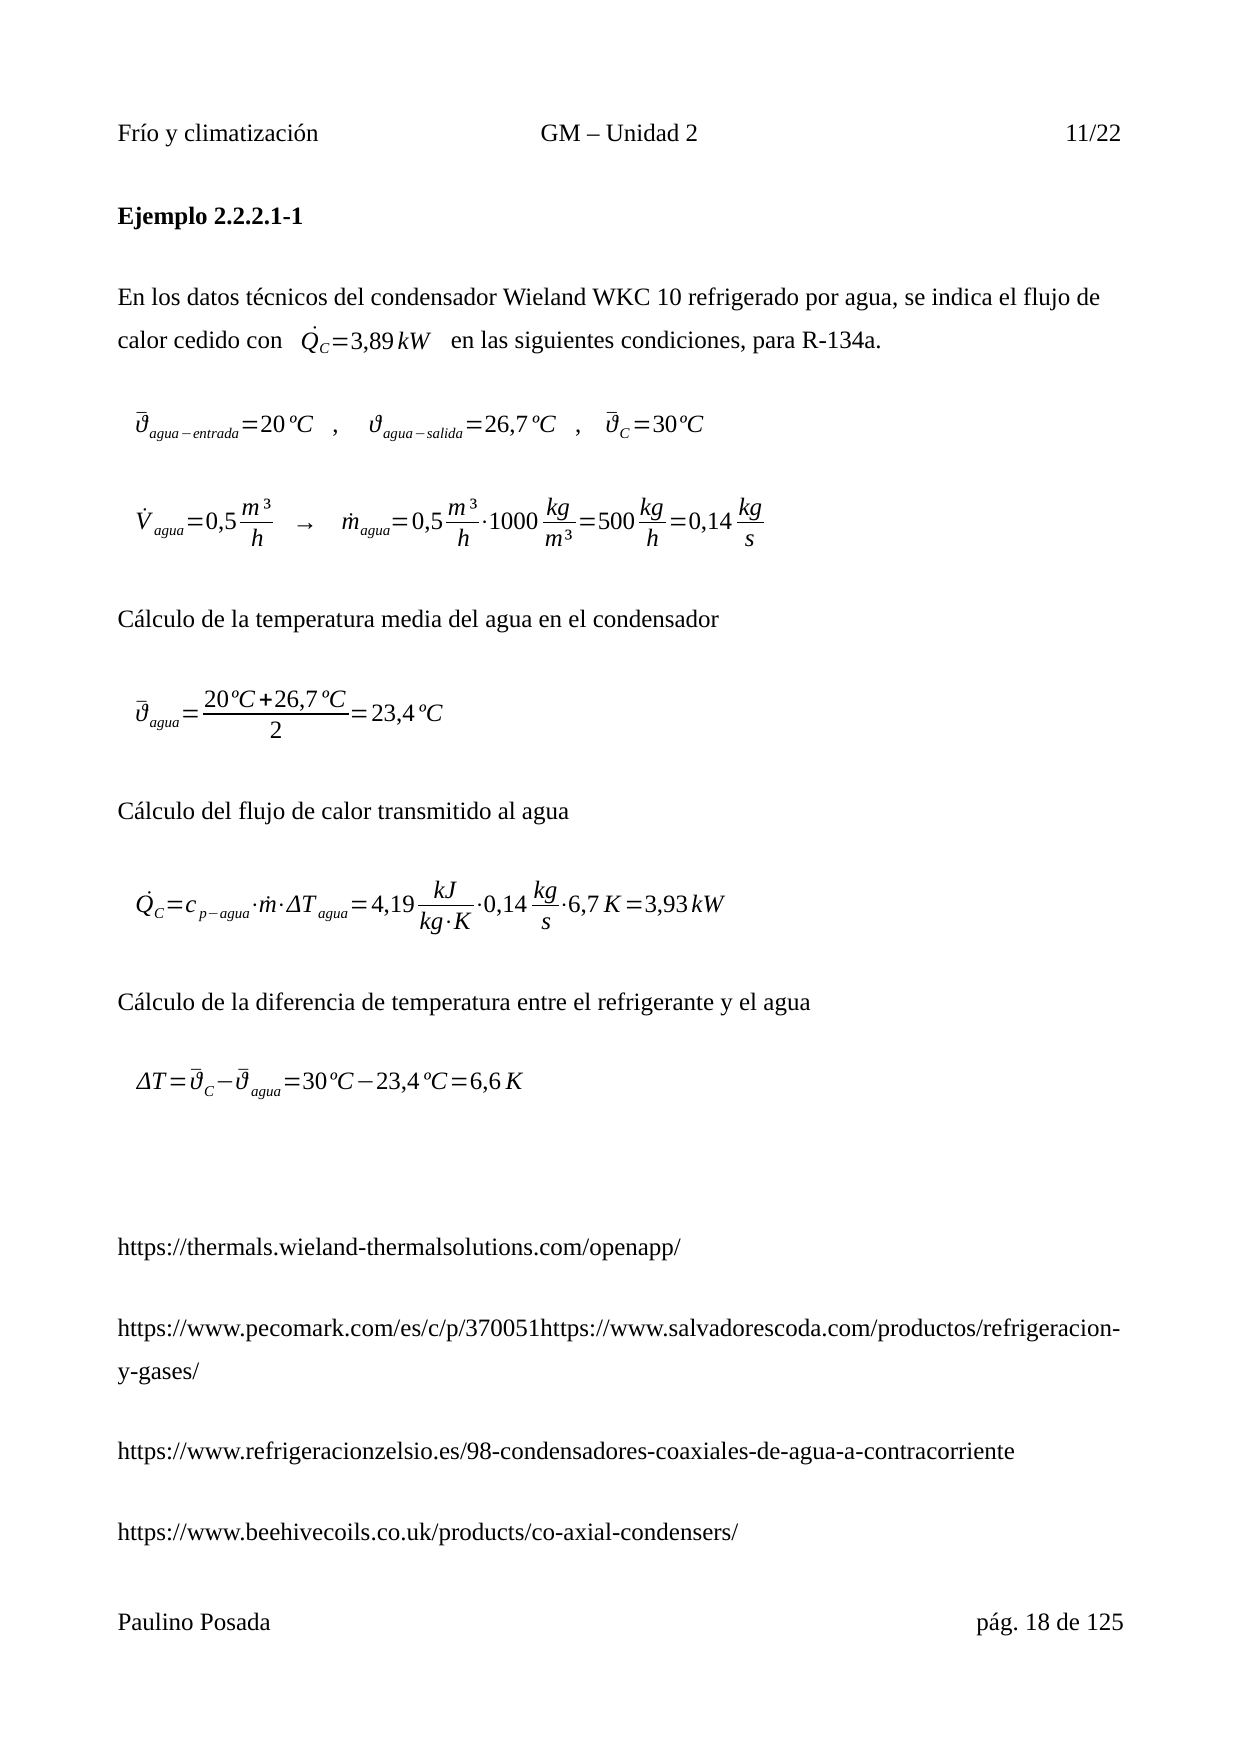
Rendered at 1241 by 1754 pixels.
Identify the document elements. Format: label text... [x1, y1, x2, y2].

text , , [117, 409, 1123, 442]
text → [117, 494, 1123, 553]
text En los datos técnicos del condensador Wieland WKC 10 refrigerado por agua, se indica el flujo de calor cedido conen las siguientes condiciones, para R-134a. [117, 282, 1123, 358]
text https://www.refrigeracionzelsio.es/98-condensadores-coaxiales-de-agua-a-contracorriente [117, 1436, 1123, 1465]
text Cálculo de la temperatura media del agua en el condensador [117, 604, 1123, 633]
text Cálculo de la diferencia de temperatura entre el refrigerante y el agua [117, 987, 1123, 1016]
text Ejemplo 2.2.2.1-1 [117, 201, 1123, 230]
text https://www.beehivecoils.co.uk/products/co-axial-condensers/ [117, 1517, 1123, 1546]
text Cálculo del flujo de calor transmitido al agua [117, 796, 1123, 825]
text https://www.pecomark.com/es/c/p/370051https://www.salvadorescoda.com/productos/refrigeracion-y-gases/ [117, 1313, 1123, 1384]
text https://thermals.wieland-thermalsolutions.com/openapp/ [117, 1232, 1123, 1261]
